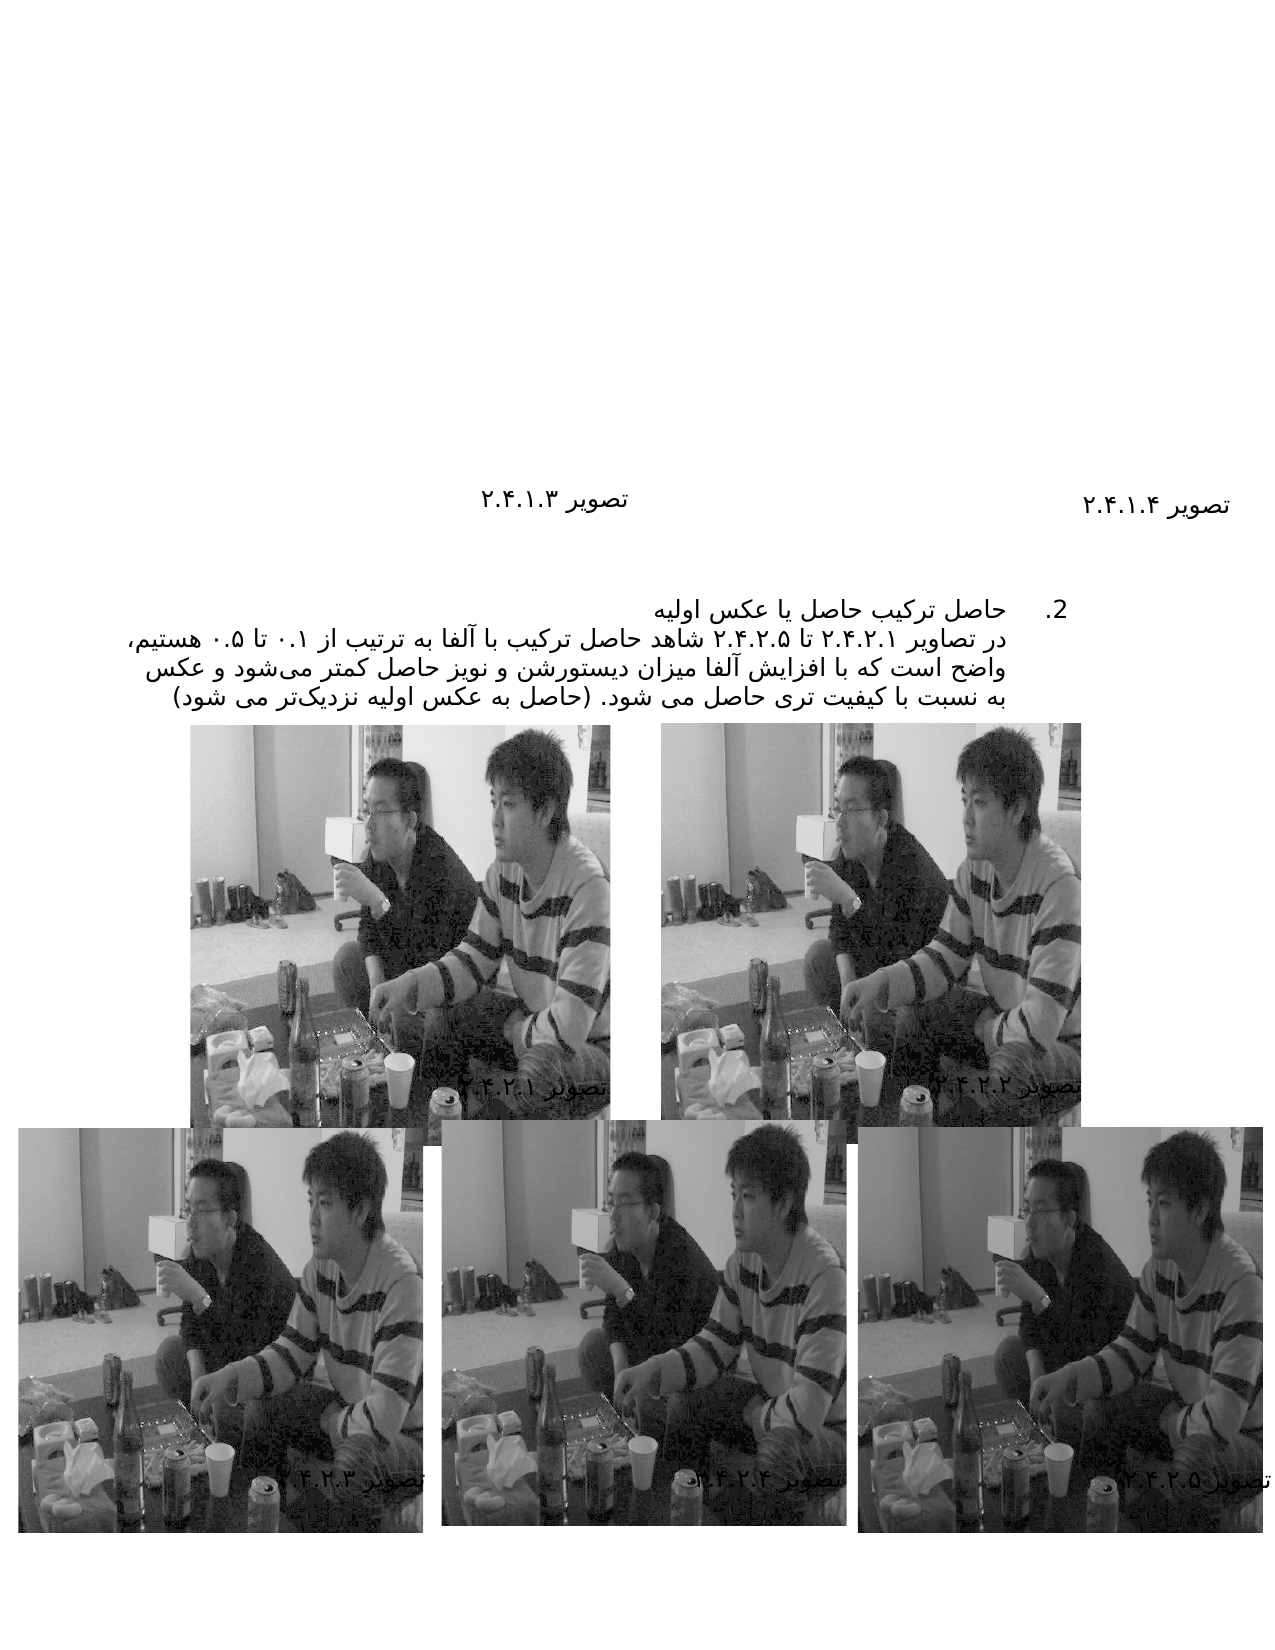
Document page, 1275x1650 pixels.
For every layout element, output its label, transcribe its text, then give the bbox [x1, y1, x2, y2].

list در تصاویر ۲.۴.۲.۱ تا ۲.۴.۲.۵ شاهد حاصل ترکیب با آلفا به ترتیب از ۰.۱ تا ۰.۵ هستیم، واضح است که با افزایش آلفا میزان دیستورشن و نویز حاصل کمتر می‌شود و عکس به نسبت با کیفیت تری حاصل می شود. (حاصل به عکس اولیه نزدیک‌تر می شود) [118, 624, 1044, 712]
list حاصل ترکیب حاصل یا عکس اولیه [118, 595, 1044, 624]
picture [18, 723, 1263, 1533]
picture [1250, 1481, 1259, 1486]
